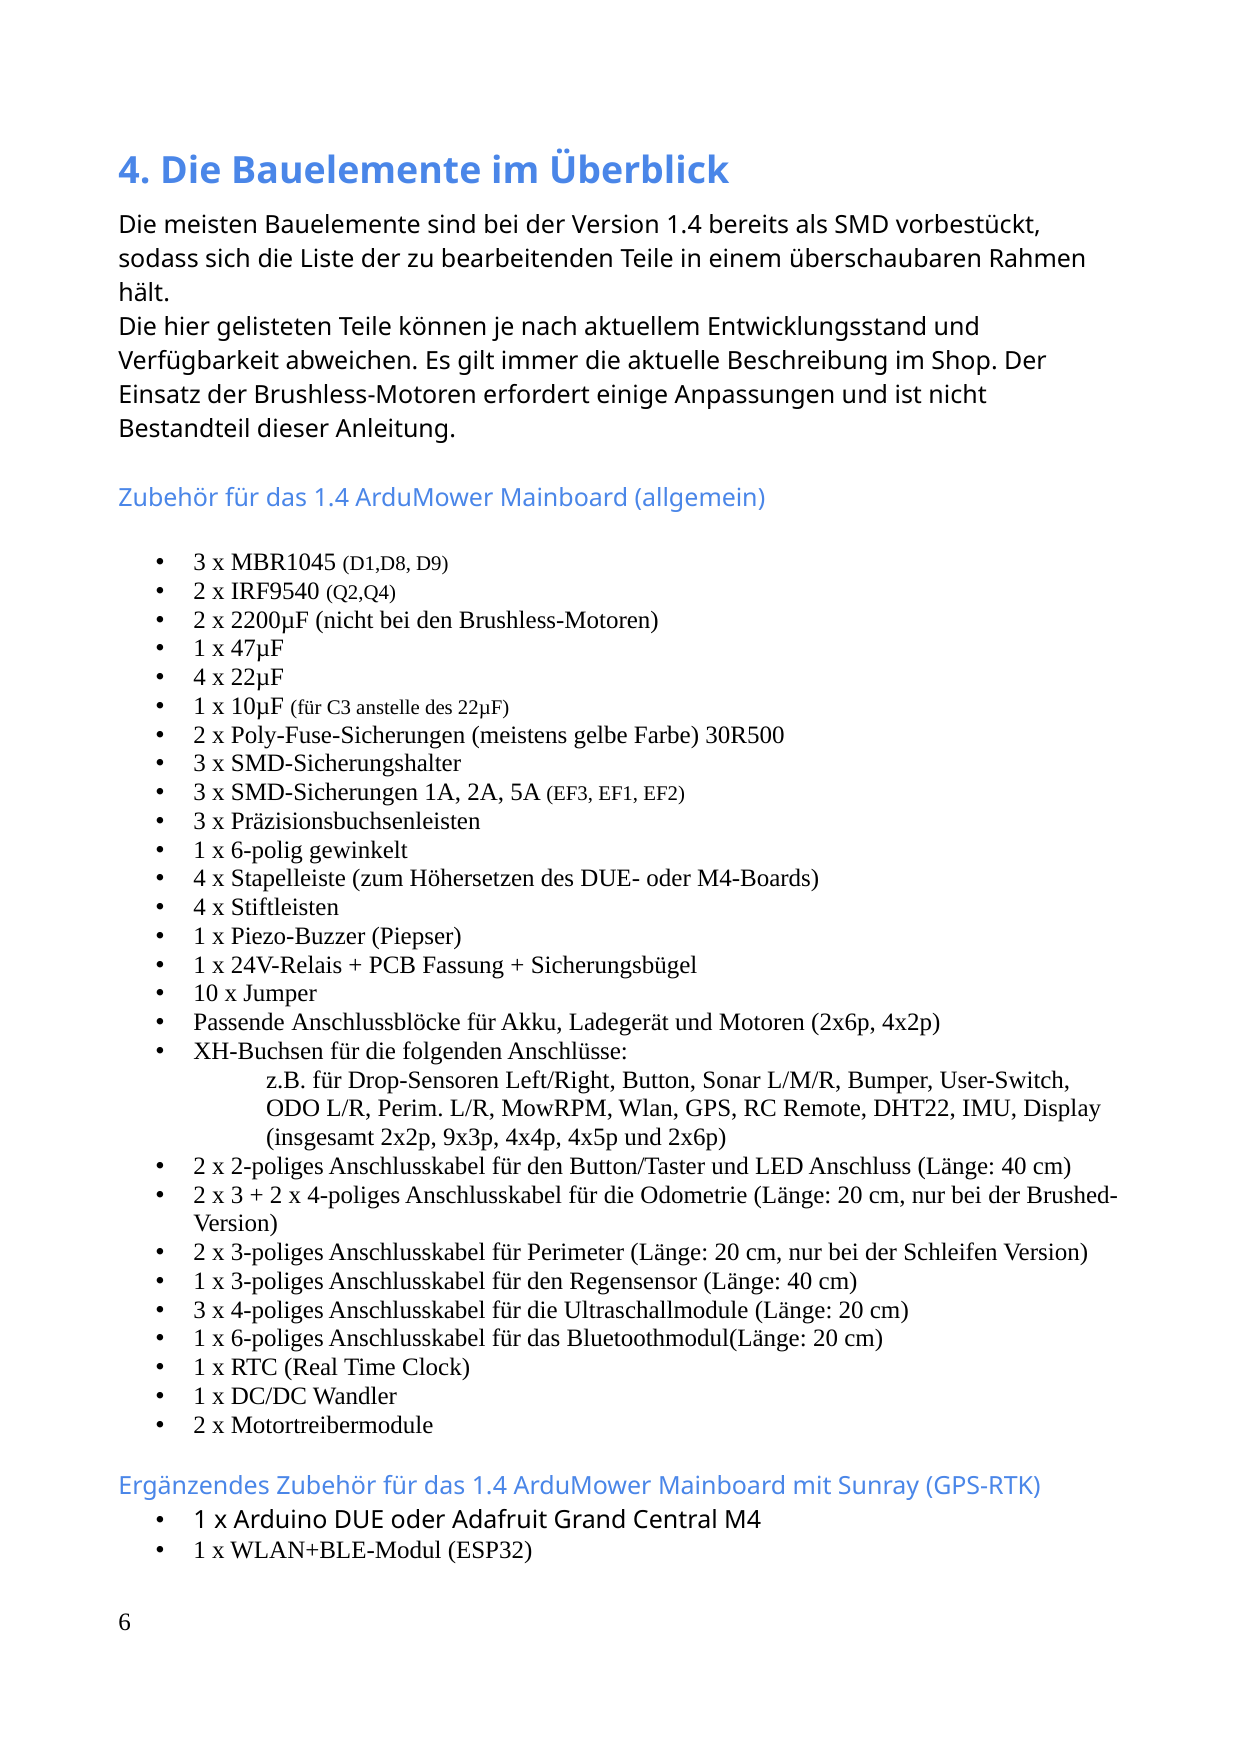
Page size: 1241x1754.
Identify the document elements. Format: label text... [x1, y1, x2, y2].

text Ergänzendes Zubehör für das 1.4 ArduMower Mainboard mit Sunray (GPS-RTK) [118, 1467, 1122, 1501]
list 4 x Stapelleiste (zum Höhersetzen des DUE- oder M4-Boards) [156, 863, 1122, 892]
list 3 x Präzisionsbuchsenleisten [156, 806, 1122, 835]
list 2 x IRF9540 (Q2,Q4) [156, 576, 1122, 605]
list 10 x Jumper [156, 978, 1122, 1007]
list 1 x DC/DC Wandler [156, 1381, 1122, 1410]
list 1 x 10µF (für C3 anstelle des 22µF) [156, 691, 1122, 720]
list 1 x 47µF [156, 633, 1122, 662]
text z.B. für Drop-Sensoren Left/Right, Button, Sonar L/M/R, Bumper, User-Switch, ODO L/R, Perim. L/R, MowRPM, Wlan, GPS, RC Remote, DHT22, IMU, Display (insgesamt 2x2p, 9x3p, 4x4p, 4x5p und 2x6p) [118, 1065, 1122, 1151]
list 1 x 24V-Relais + PCB Fassung + Sicherungsbügel [156, 950, 1122, 978]
text Zubehör für das 1.4 ArduMower Mainboard (allgemein) [118, 479, 1122, 513]
list 1 x 3-poliges Anschlusskabel für den Regensensor (Länge: 40 cm) [156, 1266, 1122, 1295]
list 4 x Stiftleisten [156, 892, 1122, 921]
text Die hier gelisteten Teile können je nach aktuellem Entwicklungsstand und Verfügbarkeit abweichen. Es gilt immer die aktuelle Beschreibung im Shop. Der Einsatz der Brushless-Motoren erfordert einige Anpassungen und ist nicht Bestandteil dieser Anleitung. [118, 309, 1122, 445]
list 1 x Arduino DUE oder Adafruit Grand Central M4 [156, 1501, 1122, 1535]
list 2 x 3-poliges Anschlusskabel für Perimeter (Länge: 20 cm, nur bei der Schleifen Version) [156, 1237, 1122, 1266]
list 1 x WLAN+BLE-Modul (ESP32) [156, 1535, 1122, 1564]
list 2 x 2-poliges Anschlusskabel für den Button/Taster und LED Anschluss (Länge: 40 cm) [156, 1151, 1122, 1180]
list 1 x 6-polig gewinkelt [156, 835, 1122, 863]
list 2 x 3 + 2 x 4-poliges Anschlusskabel für die Odometrie (Länge: 20 cm, nur bei der Brushed-Version) [156, 1180, 1122, 1237]
list 2 x Motortreibermodule [156, 1410, 1122, 1438]
list Passende Anschlussblöcke für Akku, Ladegerät und Motoren (2x6p, 4x2p) [156, 1007, 1122, 1036]
text Die meisten Bauelemente sind bei der Version 1.4 bereits als SMD vorbestückt, sodass sich die Liste der zu bearbeitenden Teile in einem überschaubaren Rahmen hält. [118, 207, 1122, 309]
list 3 x SMD-Sicherungshalter [156, 748, 1122, 777]
list 3 x 4-poliges Anschlusskabel für die Ultraschallmodule (Länge: 20 cm) [156, 1295, 1122, 1323]
list 2 x Poly-Fuse-Sicherungen (meistens gelbe Farbe) 30R500 [156, 720, 1122, 748]
subtitle 4. Die Bauelemente im Überblick [118, 143, 1122, 194]
list 1 x Piezo-Buzzer (Piepser) [156, 921, 1122, 950]
list XH-Buchsen für die folgenden Anschlüsse: [156, 1036, 1122, 1065]
list 2 x 2200µF (nicht bei den Brushless-Motoren) [156, 605, 1122, 633]
list 3 x MBR1045 (D1,D8, D9) [156, 547, 1122, 576]
list 1 x RTC (Real Time Clock) [156, 1352, 1122, 1381]
list 1 x 6-poliges Anschlusskabel für das Bluetoothmodul(Länge: 20 cm) [156, 1323, 1122, 1352]
list 3 x SMD-Sicherungen 1A, 2A, 5A (EF3, EF1, EF2) [156, 777, 1122, 806]
list 4 x 22µF [156, 662, 1122, 691]
